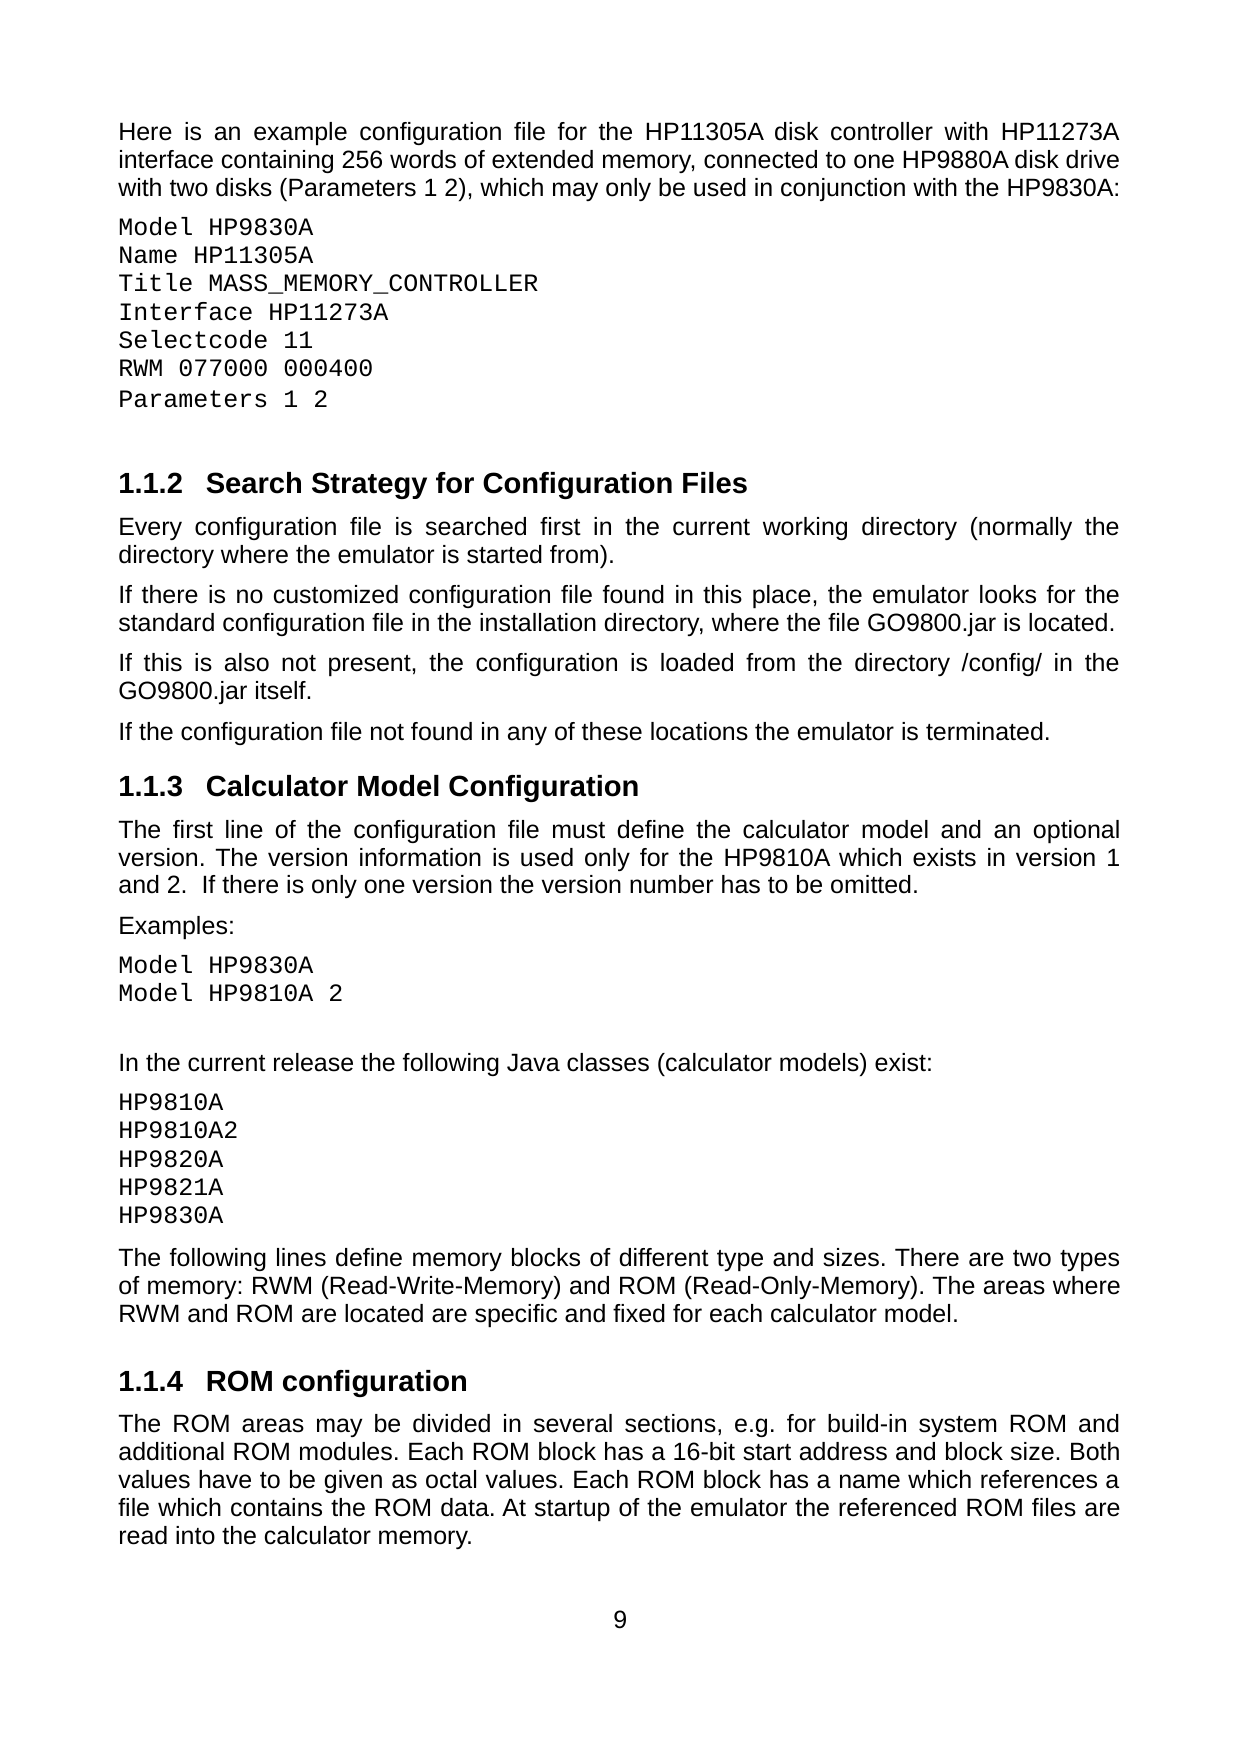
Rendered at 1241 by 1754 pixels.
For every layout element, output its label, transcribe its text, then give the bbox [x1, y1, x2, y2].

text In the current release the following Java classes (calculator models) exist: [118, 1049, 1122, 1077]
subtitle Calculator Model Configuration [118, 770, 1122, 803]
text The first line of the configuration file must define the calculator model and an optional version. The version information is used only for the HP9810A which exists in version 1 and 2. If there is only one version the version number has to be omitted. [118, 816, 1122, 899]
text Title MASS_MEMORY_CONTROLLER [118, 271, 1122, 299]
text Model HP9830A [118, 952, 1122, 981]
text Model HP9810A 2 [118, 981, 1122, 1009]
subtitle ROM configuration [118, 1365, 1122, 1398]
subtitle Search Strategy for Configuration Files [118, 467, 1122, 500]
text Every configuration file is searched first in the current working directory (normally the directory where the emulator is started from). [118, 512, 1122, 568]
text Interface HP11273A [118, 299, 1122, 328]
text Parameters 1 2 [118, 384, 1122, 414]
text Model HP9830A [118, 214, 1122, 243]
text The following lines define memory blocks of different type and sizes. There are two types of memory: RWM (Read-Write-Memory) and ROM (Read-Only-Memory). The areas where RWM and ROM are located are specific and fixed for each calculator model. [118, 1244, 1122, 1328]
text HP9810A HP9810A2 HP9820A HP9821A HP9830A [118, 1090, 1122, 1231]
text Here is an example configuration file for the HP11305A disk controller with HP11273A interface containing 256 words of extended memory, connected to one HP9880A disk drive with two disks (Parameters 1 2), which may only be used in conjunction with the HP9830A: [118, 118, 1122, 202]
text If this is also not present, the configuration is loaded from the directory /config/ in the GO9800.jar itself. [118, 649, 1122, 705]
text If the configuration file not found in any of these locations the emulator is terminated. [118, 717, 1122, 745]
text The ROM areas may be divided in several sections, e.g. for build-in system ROM and additional ROM modules. Each ROM block has a 16-bit start address and block size. Both values have to be given as octal values. Each ROM block has a name which references a file which contains the ROM data. At startup of the emulator the referenced ROM files are read into the calculator memory. [118, 1410, 1122, 1550]
text RWM 077000 000400 [118, 356, 1122, 384]
text If there is no customized configuration file found in this place, the emulator looks for the standard configuration file in the installation directory, where the file GO9800.jar is located. [118, 581, 1122, 637]
text Selectcode 11 [118, 328, 1122, 356]
text Examples: [118, 912, 1122, 940]
text Name HP11305A [118, 243, 1122, 271]
